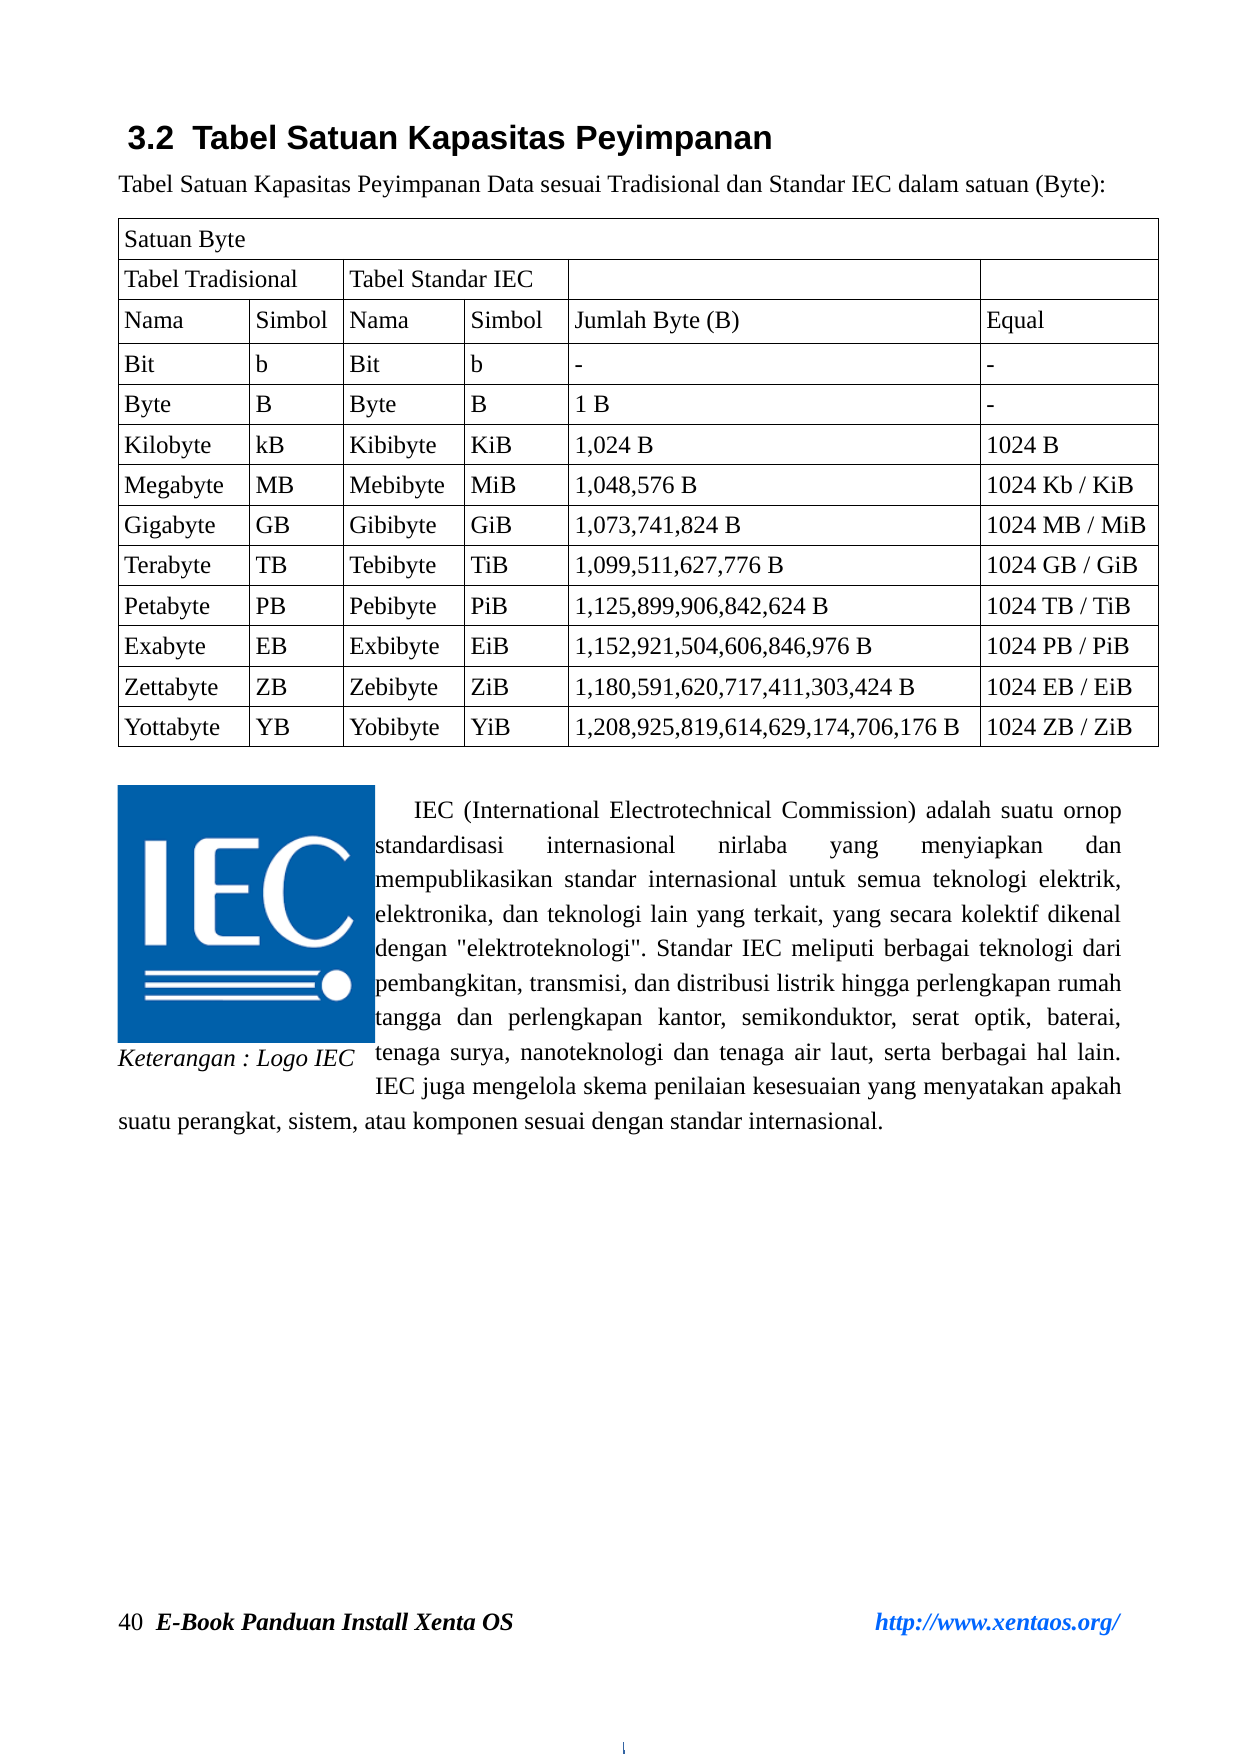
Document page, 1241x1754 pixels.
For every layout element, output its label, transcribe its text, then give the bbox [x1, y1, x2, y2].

table_cell MB [250, 465, 343, 504]
table_cell Megabyte [119, 465, 249, 504]
table_cell Tabel Standar IEC [344, 260, 568, 299]
table_cell 1,180,591,620,717,411,303,424 B [569, 667, 980, 706]
table_cell 1,152,921,504,606,846,976 B [569, 626, 980, 666]
table_cell [981, 260, 1158, 299]
table_cell - [981, 385, 1158, 424]
table_cell Exabyte [119, 626, 249, 666]
table_cell YB [250, 707, 343, 746]
table_cell B [250, 385, 343, 424]
table_cell Mebibyte [344, 465, 464, 504]
table_cell Simbol [250, 300, 343, 343]
table_cell EB [250, 626, 343, 666]
table_cell Gibibyte [344, 506, 464, 545]
text Keterangan : Logo IEC [118, 1043, 375, 1072]
table_cell 1024 TB / TiB [981, 586, 1158, 625]
table_cell - [569, 344, 980, 383]
table_cell 1,208,925,819,614,629,174,706,176 B [569, 707, 980, 746]
text IEC (International Electrotechnical Commission) adalah suatu ornop standardisasi internasional nirlaba yang menyiapkan dan mempublikasikan standar internasional untuk semua teknologi elektrik, elektronika, dan teknologi lain yang terkait, yang secara kolektif dikenal dengan "elektroteknologi". Standar IEC meliputi berbagai teknologi dari pembangkitan, transmisi, dan distribusi listrik hingga perlengkapan rumah tangga dan perlengkapan kantor, semikonduktor, serat optik, baterai, tenaga surya, nanoteknologi dan tenaga air laut, serta berbagai hal lain. IEC juga mengelola skema penilaian kesesuaian yang menyatakan apakah suatu perangkat, sistem, atau komponen sesuai dengan standar internasional. [118, 796, 1122, 1134]
table_cell Yobibyte [344, 707, 464, 746]
picture [117, 785, 375, 1043]
table_cell PiB [465, 586, 568, 625]
table_cell TB [250, 546, 343, 585]
table_cell Terabyte [119, 546, 249, 585]
table_cell 1024 PB / PiB [981, 626, 1158, 666]
table_cell - [981, 344, 1158, 383]
table_cell KiB [465, 425, 568, 464]
table_cell Byte [119, 385, 249, 424]
table_cell YiB [465, 707, 568, 746]
table_cell PB [250, 586, 343, 625]
table_cell Zebibyte [344, 667, 464, 706]
table_cell Zettabyte [119, 667, 249, 706]
table_cell Exbibyte [344, 626, 464, 666]
table_cell 1,073,741,824 B [569, 506, 980, 545]
subtitle Tabel Satuan Kapasitas Peyimpanan [118, 118, 1122, 157]
table_cell 1,125,899,906,842,624 B [569, 586, 980, 625]
table_cell Bit [344, 344, 464, 383]
table_cell 1 B [569, 385, 980, 424]
table_cell Bit [119, 344, 249, 383]
table_cell Yottabyte [119, 707, 249, 746]
table_cell Jumlah Byte (B) [569, 300, 980, 343]
text Tabel Satuan Kapasitas Peyimpanan Data sesuai Tradisional dan Standar IEC dalam satuan (Byte): [118, 169, 1122, 198]
table_cell Tebibyte [344, 546, 464, 585]
table_cell 1024 EB / EiB [981, 667, 1158, 706]
table_header Satuan Byte [119, 219, 1158, 259]
table_cell 1024 Kb / KiB [981, 465, 1158, 504]
table_cell Kibibyte [344, 425, 464, 464]
table_cell TiB [465, 546, 568, 585]
table_cell Nama [119, 300, 249, 343]
table_cell 1,048,576 B [569, 465, 980, 504]
table_cell 1,024 B [569, 425, 980, 464]
table_cell Pebibyte [344, 586, 464, 625]
table_cell Byte [344, 385, 464, 424]
table_cell Equal [981, 300, 1158, 343]
table_cell 1024 GB / GiB [981, 546, 1158, 585]
table_cell MiB [465, 465, 568, 504]
table_cell Kilobyte [119, 425, 249, 464]
table_cell b [465, 344, 568, 383]
table_cell 1,099,511,627,776 B [569, 546, 980, 585]
table_cell ZB [250, 667, 343, 706]
table_cell Petabyte [119, 586, 249, 625]
table_cell Tabel Tradisional [119, 260, 343, 299]
table_cell Simbol [465, 300, 568, 343]
table_cell b [250, 344, 343, 383]
table_cell 1024 B [981, 425, 1158, 464]
table_cell GiB [465, 506, 568, 545]
table_cell 1024 ZB / ZiB [981, 707, 1158, 746]
table_cell Nama [344, 300, 464, 343]
table_cell 1024 MB / MiB [981, 506, 1158, 545]
table_cell GB [250, 506, 343, 545]
table_cell B [465, 385, 568, 424]
table_cell EiB [465, 626, 568, 666]
table_cell kB [250, 425, 343, 464]
table_cell [569, 260, 980, 299]
table_cell Gigabyte [119, 506, 249, 545]
table_cell ZiB [465, 667, 568, 706]
